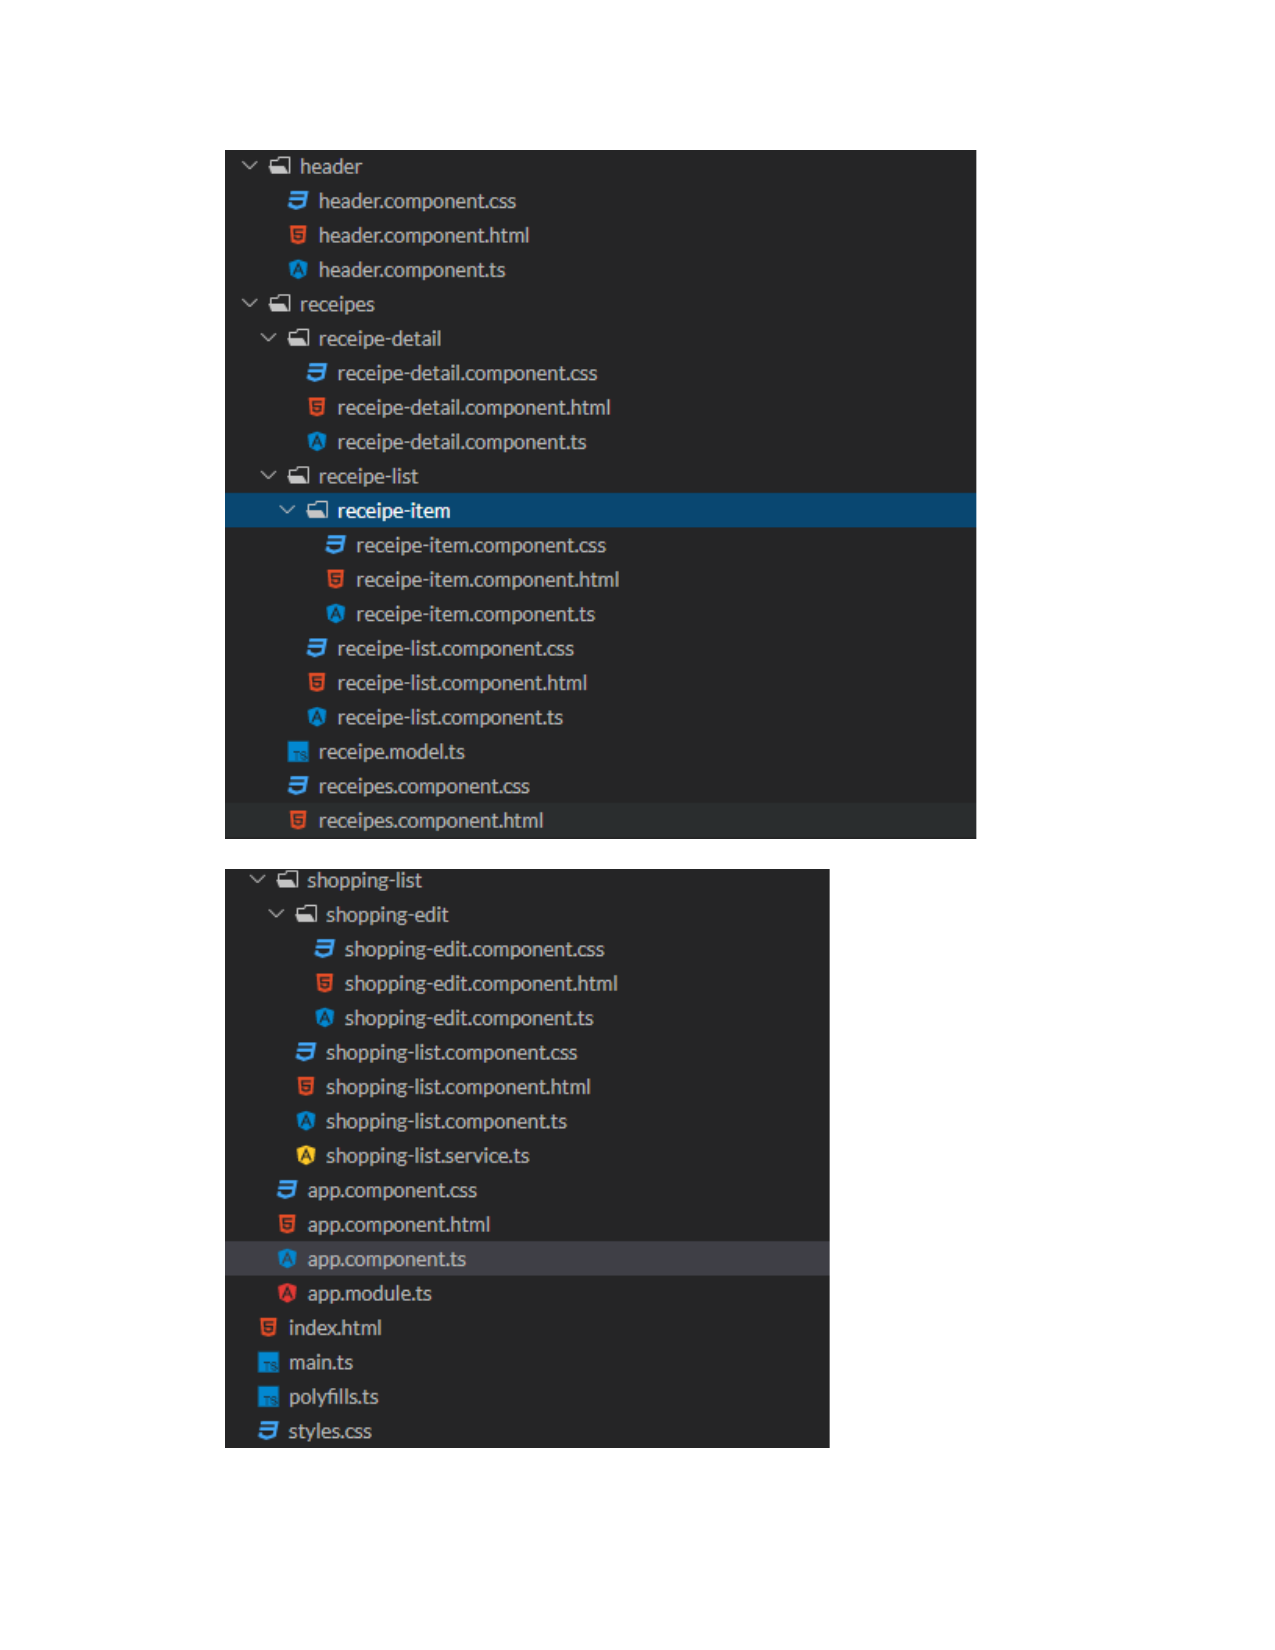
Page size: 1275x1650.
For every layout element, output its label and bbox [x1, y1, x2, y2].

picture [225, 150, 977, 839]
picture [225, 869, 830, 1448]
